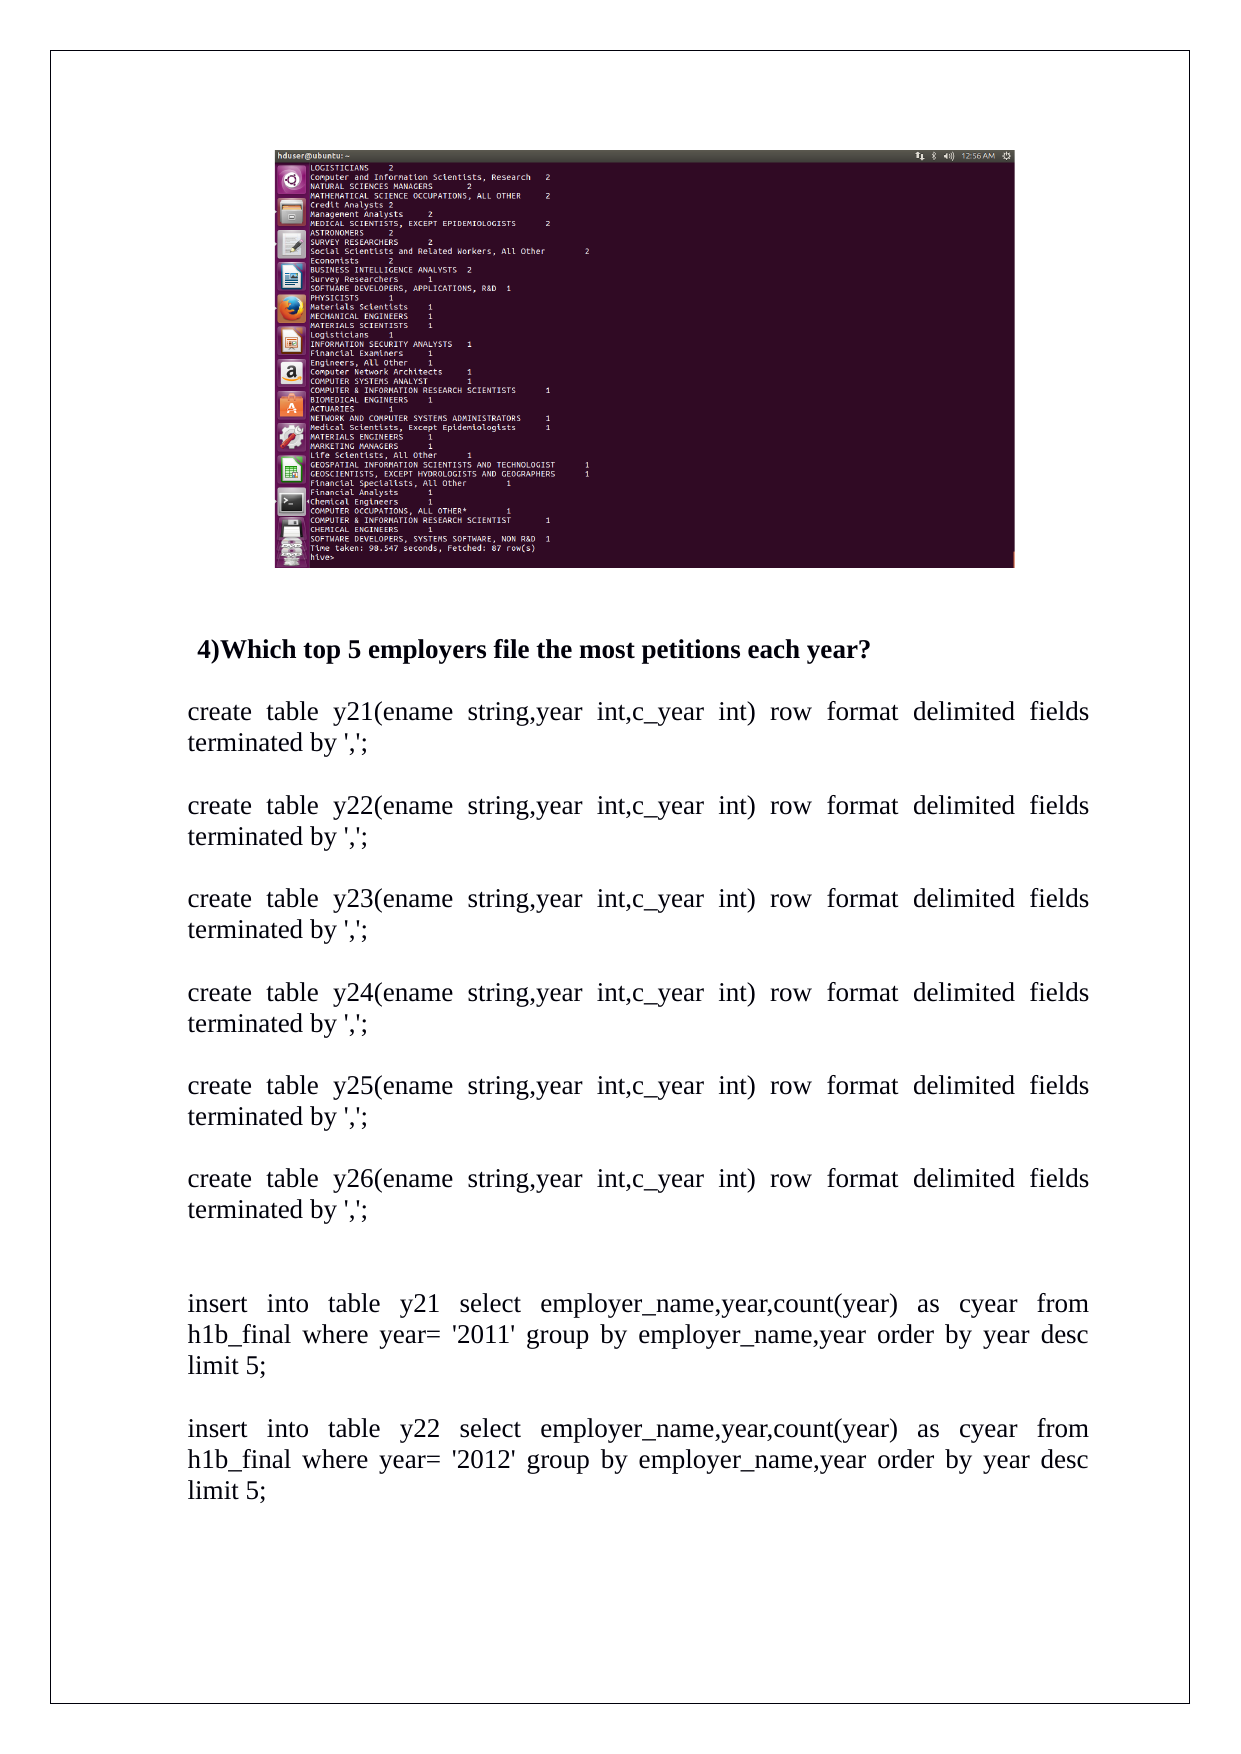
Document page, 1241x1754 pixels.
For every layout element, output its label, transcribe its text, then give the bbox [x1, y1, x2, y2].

picture [274, 150, 1015, 568]
text 4)Which top 5 employers file the most petitions each year? [150, 633, 1090, 664]
text create table y26(ename string,year int,c_year int) row format delimited fields terminated by ','; [187, 1162, 1090, 1225]
text insert into table y22 select employer_name,year,count(year) as cyear from h1b_final where year= '2012' group by employer_name,year order by year desc limit 5; [187, 1412, 1090, 1505]
text create table y22(ename string,year int,c_year int) row format delimited fields terminated by ','; [187, 789, 1090, 851]
text insert into table y21 select employer_name,year,count(year) as cyear from h1b_final where year= '2011' group by employer_name,year order by year desc limit 5; [187, 1287, 1090, 1381]
text create table y25(ename string,year int,c_year int) row format delimited fields terminated by ','; [187, 1069, 1090, 1131]
text create table y23(ename string,year int,c_year int) row format delimited fields terminated by ','; [187, 882, 1090, 944]
text create table y24(ename string,year int,c_year int) row format delimited fields terminated by ','; [187, 976, 1090, 1038]
text create table y21(ename string,year int,c_year int) row format delimited fields terminated by ','; [187, 695, 1090, 758]
